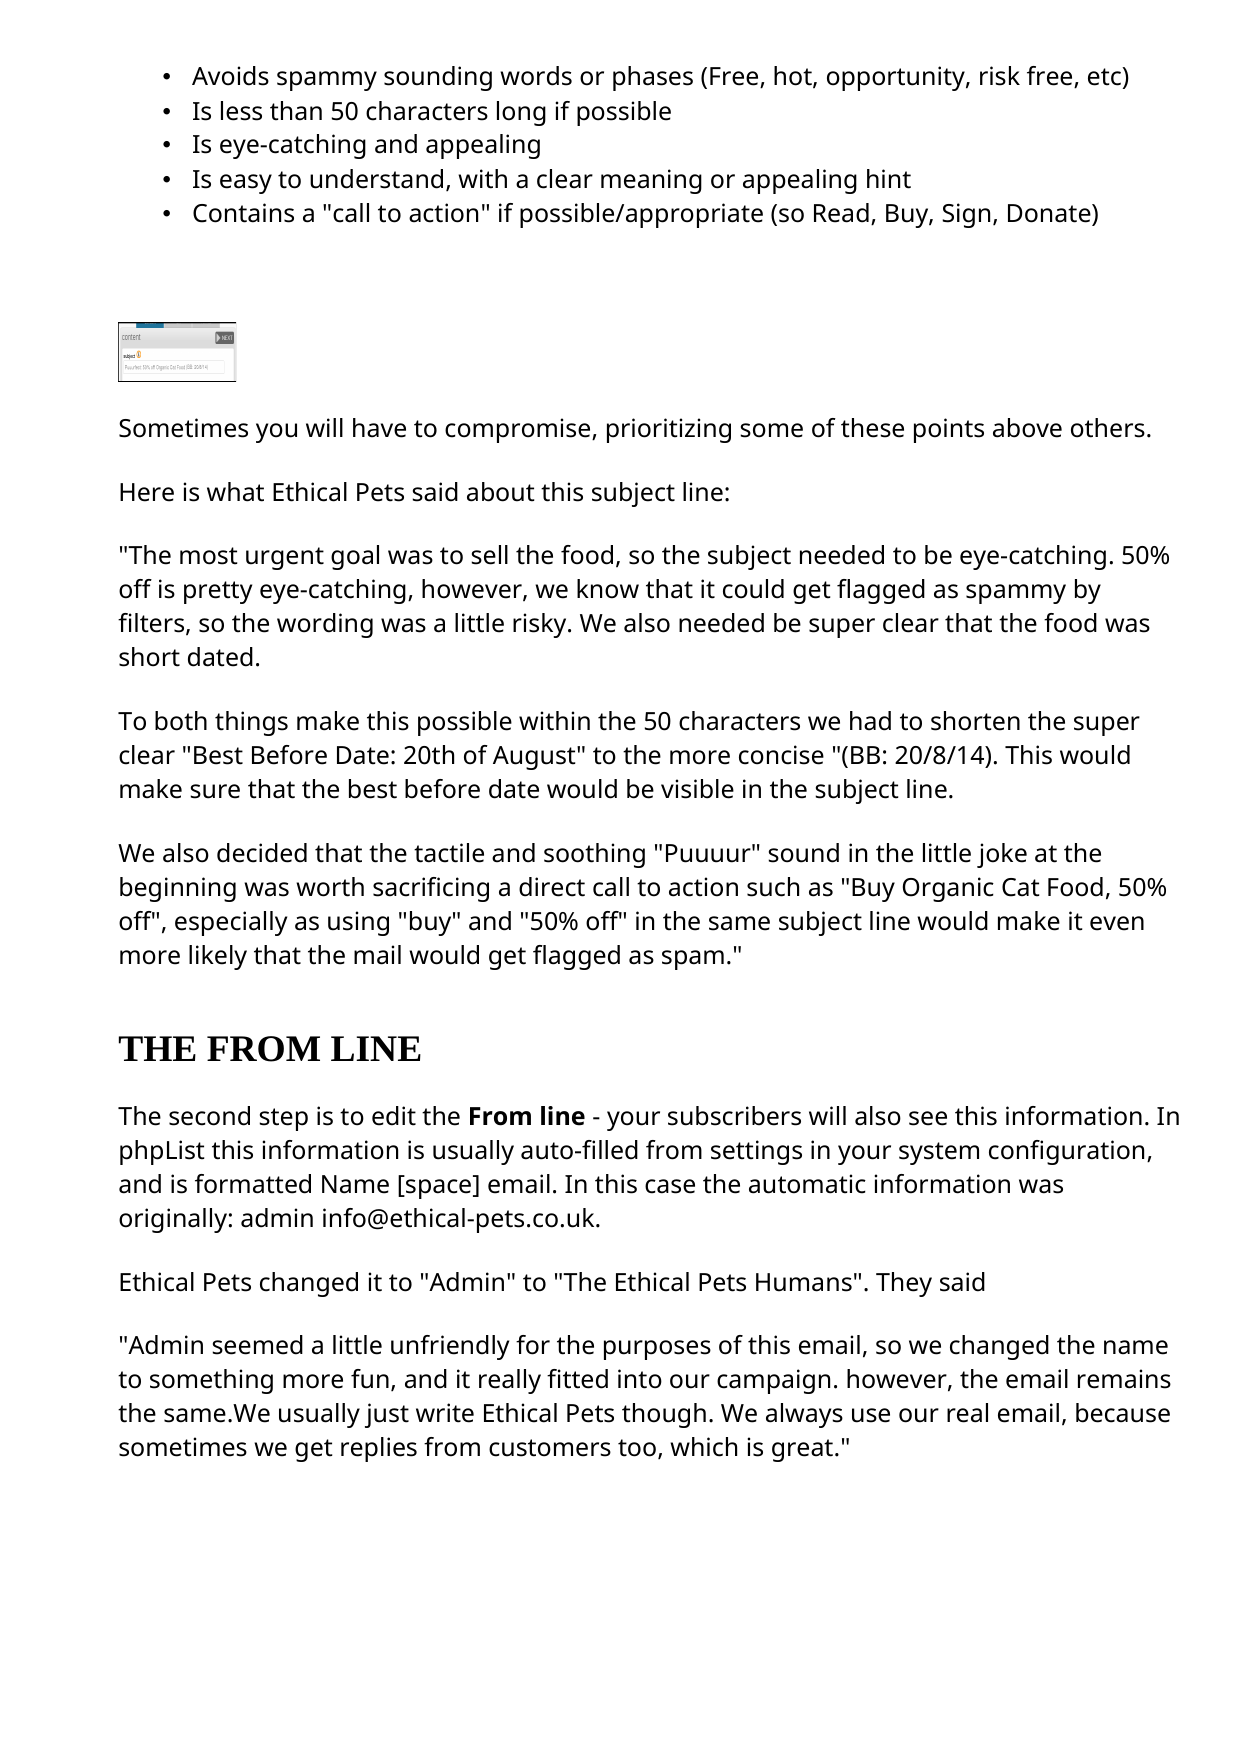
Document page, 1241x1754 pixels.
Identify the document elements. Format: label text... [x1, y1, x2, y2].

list Contains a "call to action" if possible/appropriate (so Read, Buy, Sign, Donate) [162, 195, 1181, 229]
picture [118, 322, 237, 382]
list Is less than 50 characters long if possible [162, 93, 1181, 127]
list Is eye-catching and appealing [162, 127, 1181, 161]
text "The most urgent goal was to sell the food, so the subject needed to be eye-catching. 50% off is pretty eye-catching, however, we know that it could get flagged as spammy by filters, so the wording was a little risky. We also needed be super clear that the food was short dated. [118, 538, 1181, 674]
list Avoids spammy sounding words or phases (Free, hot, opportunity, risk free, etc) [162, 59, 1181, 93]
subtitle The From Line [118, 1026, 1181, 1069]
text "Admin seemed a little unfriendly for the purposes of this email, so we changed the name to something more fun, and it really fitted into our campaign. however, the email remains the same.We usually just write Ethical Pets though. We always use our real email, because sometimes we get replies from customers too, which is great." [118, 1328, 1181, 1464]
text We also decided that the tactile and soothing "Puuuur" sound in the little joke at the beginning was worth sacrificing a direct call to action such as "Buy Organic Cat Food, 50% off", especially as using "buy" and "50% off" in the same subject line would make it even more likely that the mail would get flagged as spam." [118, 835, 1181, 972]
text To both things make this possible within the 50 characters we had to shorten the super clear "Best Before Date: 20th of August" to the more concise "(BB: 20/8/14). This would make sure that the best before date would be visible in the subject line. [118, 704, 1181, 806]
text Here is what Ethical Pets said about this subject line: [118, 474, 1181, 508]
text Sometimes you will have to compromise, prioritizing some of these points above others. [118, 411, 1181, 445]
text Ethical Pets changed it to "Admin" to "The Ethical Pets Humans". They said [118, 1264, 1181, 1298]
list Is easy to understand, with a clear meaning or appealing hint [162, 161, 1181, 195]
text The second step is to edit the From line - your subscribers will also see this information. In phpList this information is usually auto-filled from settings in your system configuration, and is formatted Name [space] email. In this case the automatic information was originally: admin info@ethical-pets.co.uk. [118, 1099, 1181, 1235]
